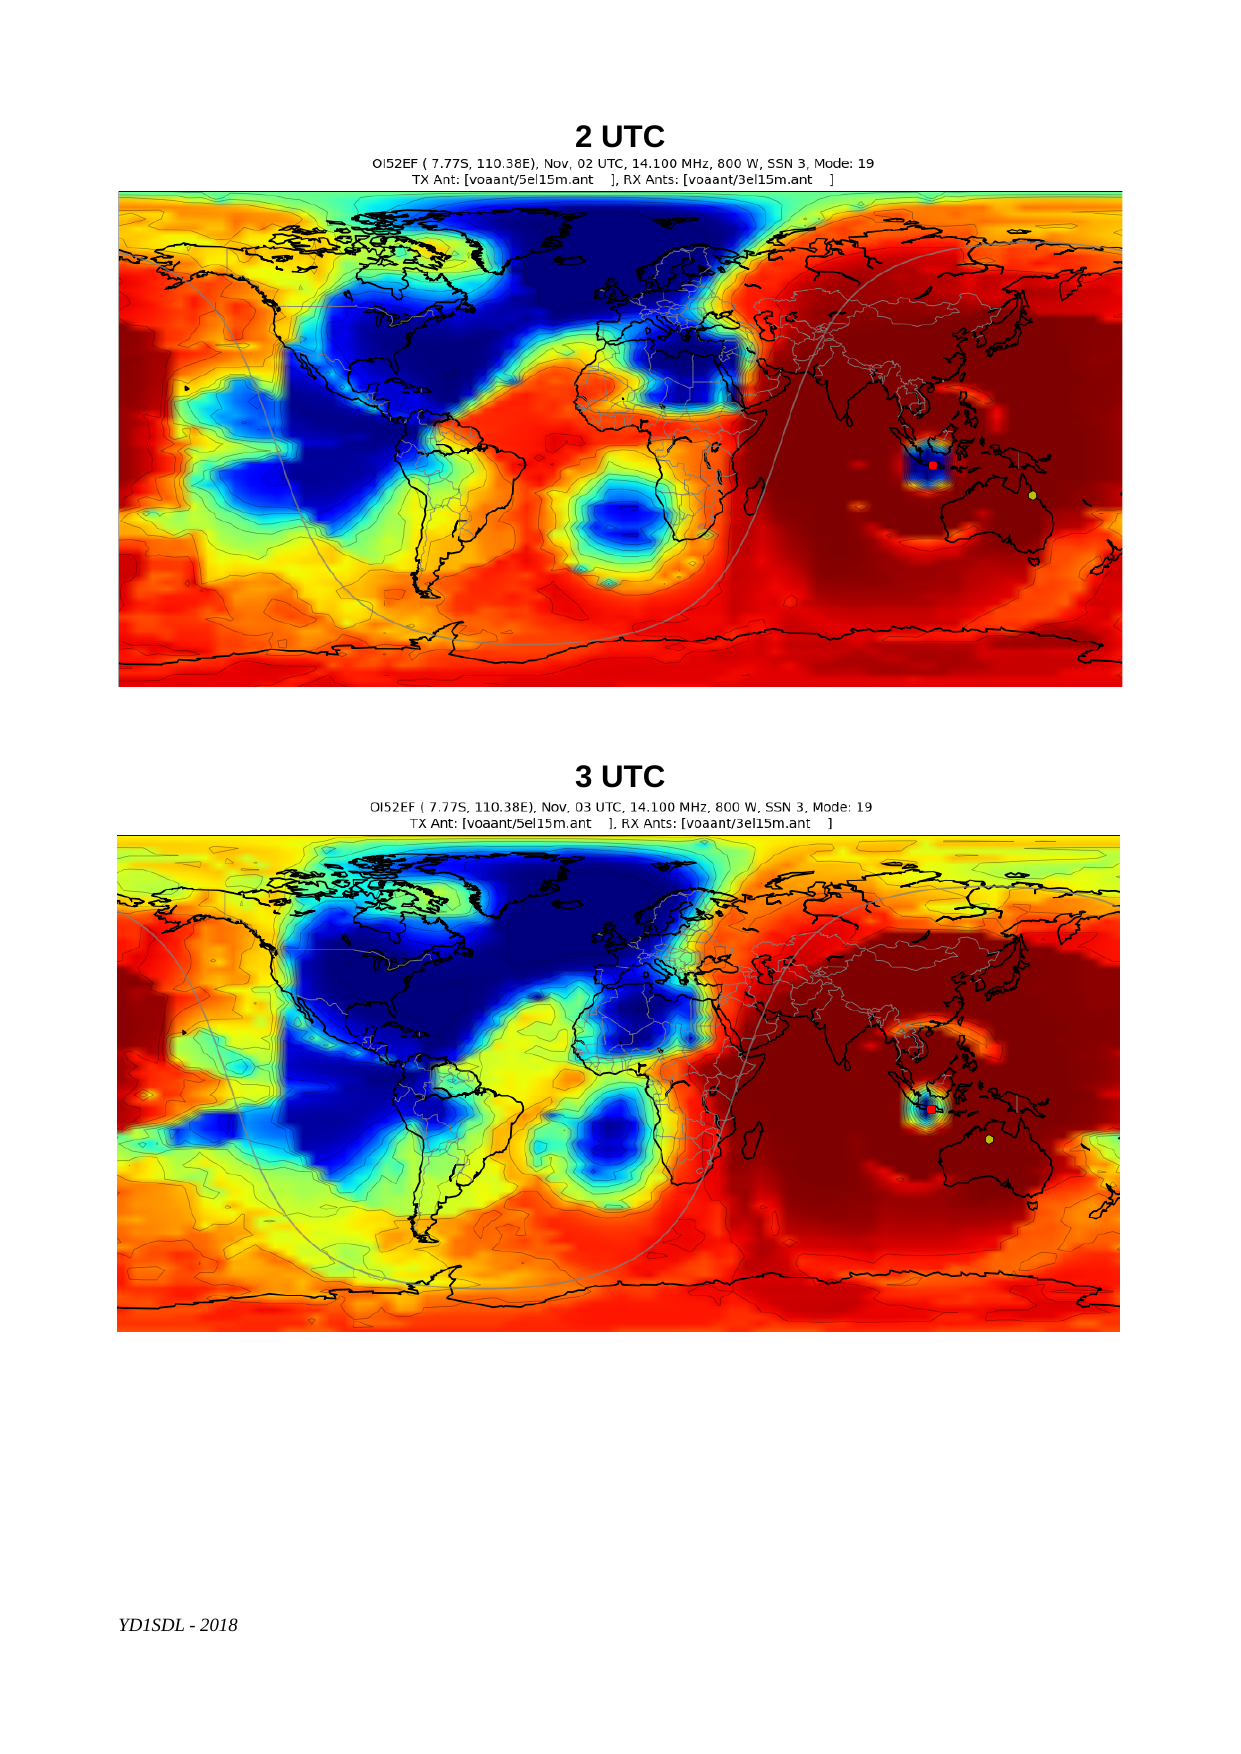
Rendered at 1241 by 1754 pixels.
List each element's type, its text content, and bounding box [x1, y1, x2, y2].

text 2 UTC [118, 118, 1122, 154]
text 3 UTC [118, 758, 1122, 794]
picture [118, 154, 1123, 687]
picture [117, 794, 1120, 1332]
